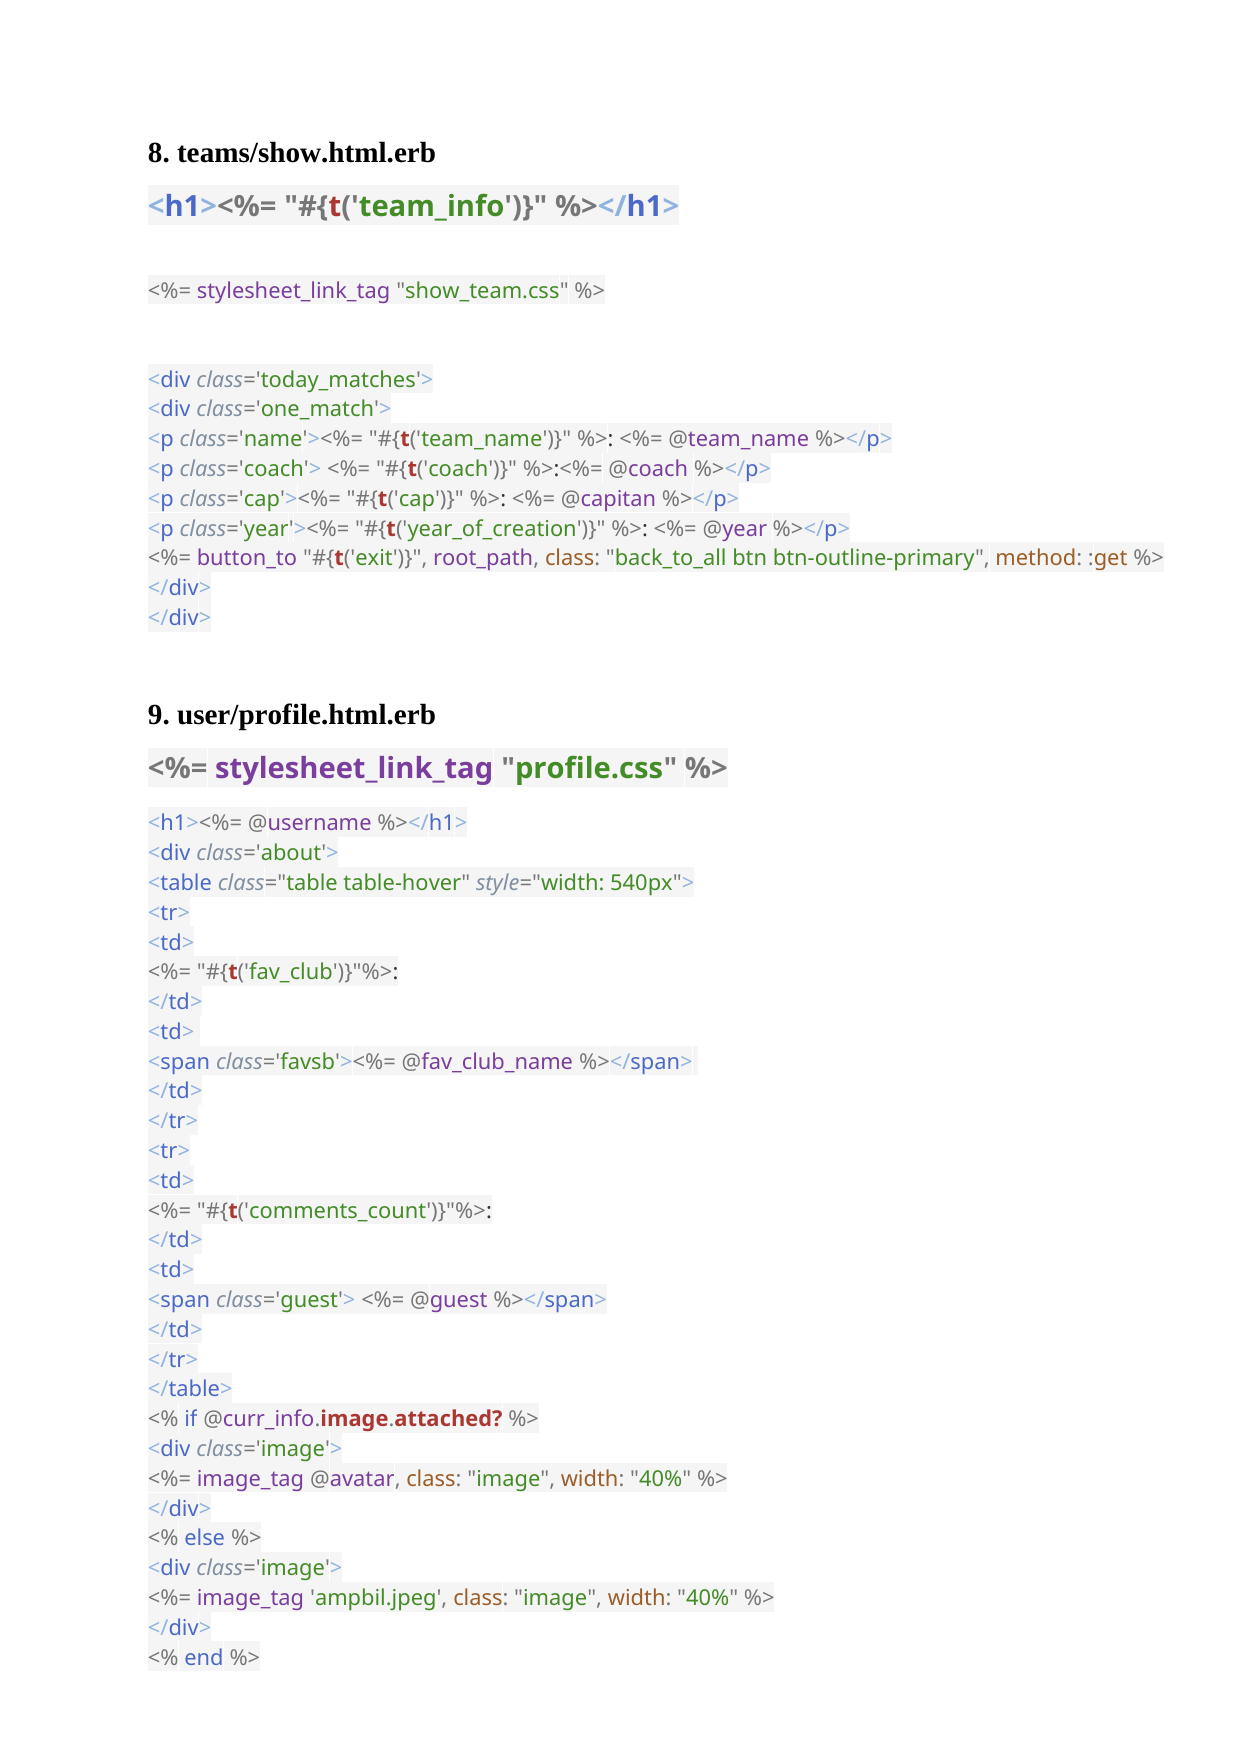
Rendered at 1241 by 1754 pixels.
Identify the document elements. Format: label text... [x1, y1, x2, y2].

text </tr> [148, 1105, 1181, 1135]
text <div class='today_matches'> [148, 363, 1181, 393]
text </td> [148, 1075, 1181, 1105]
text <% if @curr_info.image.attached? %> [148, 1403, 1181, 1433]
text <%= stylesheet_link_tag "show_team.css" %> [148, 274, 1181, 304]
text <div class='image'> [148, 1433, 1181, 1463]
text <% end %> [148, 1641, 1181, 1671]
text <%= image_tag @avatar, class: "image", width: "40%" %> [148, 1463, 1181, 1492]
text <%= stylesheet_link_tag "profile.css" %> [148, 748, 1181, 787]
text <span class='guest'> <%= @guest %></span> [148, 1284, 1181, 1314]
text <p class='cap'><%= "#{t('cap')}" %>: <%= @capitan %></p> [148, 483, 1181, 512]
text <table class="table table-hover" style="width: 540px"> [148, 867, 1181, 897]
text </td> [148, 986, 1181, 1016]
text </td> [148, 1314, 1181, 1343]
text </div> [148, 602, 1181, 632]
text <h1><%= "#{t('team_info')}" %></h1> [148, 185, 1181, 225]
text <p class='coach'> <%= "#{t('coach')}" %>:<%= @coach %></p> [148, 453, 1181, 483]
text <h1><%= @username %></h1> [148, 807, 1181, 837]
text </div> [148, 1612, 1181, 1641]
text <%= "#{t('comments_count')}"%>: [148, 1194, 1181, 1224]
text <% else %> [148, 1522, 1181, 1552]
text </tr> [148, 1343, 1181, 1373]
text <%= "#{t('fav_club')}"%>: [148, 956, 1181, 986]
text </table> [148, 1373, 1181, 1403]
text <div class='image'> [148, 1552, 1181, 1582]
text <%= button_to "#{t('exit')}", root_path, class: "back_to_all btn btn-outline-primary", method: :get %> [148, 542, 1181, 572]
text <td> [148, 926, 1181, 956]
text <td> [148, 1254, 1181, 1284]
text <tr> [148, 897, 1181, 926]
text </div> [148, 1492, 1181, 1522]
text <div class='one_match'> [148, 393, 1181, 423]
text <td> [148, 1165, 1181, 1194]
text 9. user/profile.html.erb [148, 697, 1181, 731]
text <%= image_tag 'ampbil.jpeg', class: "image", width: "40%" %> [148, 1582, 1181, 1612]
text <tr> [148, 1135, 1181, 1165]
text </td> [148, 1224, 1181, 1254]
text <div class='about'> [148, 837, 1181, 867]
text <p class='year'><%= "#{t('year_of_creation')}" %>: <%= @year %></p> [148, 512, 1181, 542]
text <td> [148, 1016, 1181, 1046]
text <p class='name'><%= "#{t('team_name')}" %>: <%= @team_name %></p> [148, 423, 1181, 453]
text 8. teams/show.html.erb [148, 135, 1181, 169]
text <span class='favsb'><%= @fav_club_name %></span> [148, 1046, 1181, 1075]
text </div> [148, 572, 1181, 602]
